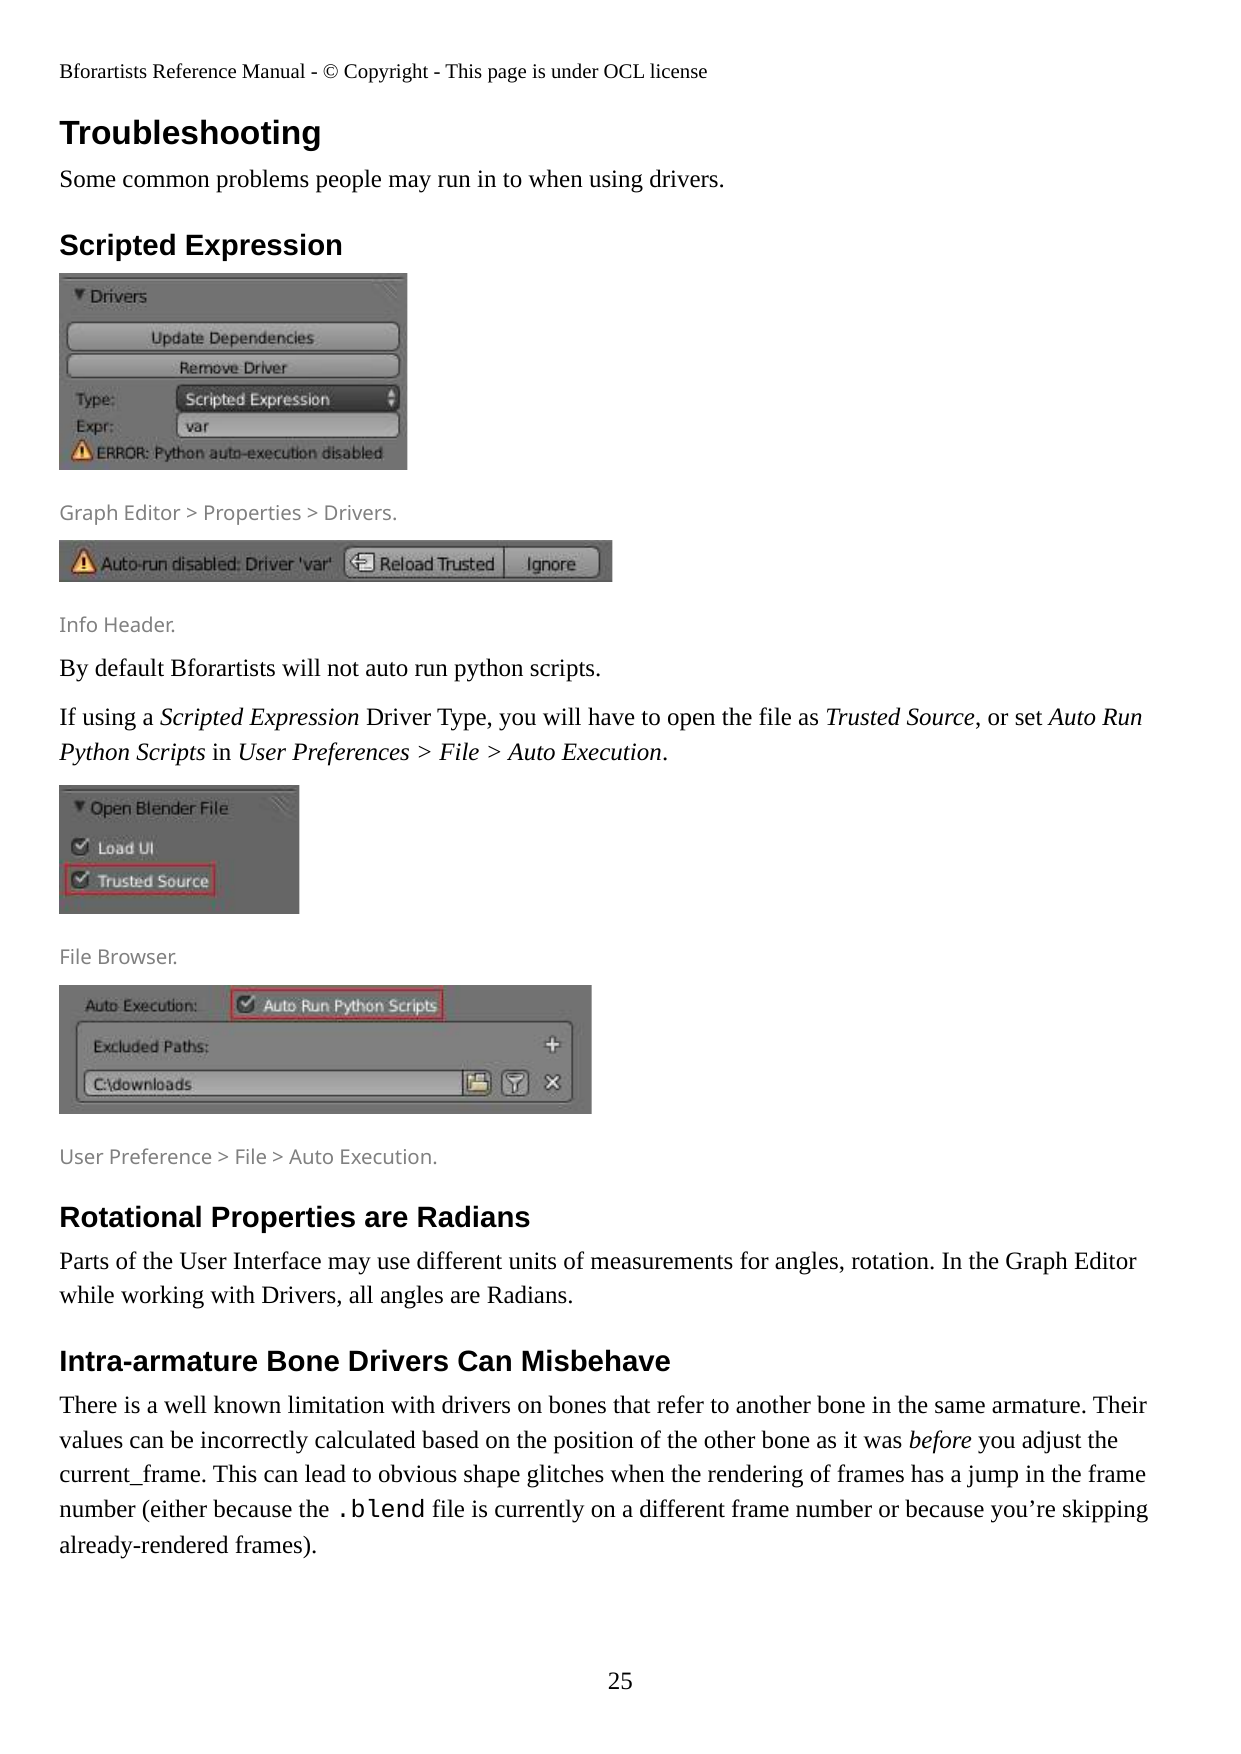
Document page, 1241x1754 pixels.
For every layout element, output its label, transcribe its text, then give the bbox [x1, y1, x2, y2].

text Some common problems people may run in to when using drivers. [59, 164, 1181, 192]
subtitle Scripted Expression [59, 227, 1181, 261]
subtitle Rotational Properties are Radians [59, 1199, 1181, 1233]
text By default Bforartists will not auto run python scripts. [59, 653, 1181, 682]
picture [59, 785, 300, 914]
text Graph Editor > Properties > Drivers. [59, 495, 1181, 526]
subtitle Troubleshooting [59, 113, 1181, 151]
text Parts of the User Interface may use different units of measurements for angles, rotation. In the Graph Editor while working with Drivers, all angles are Radians. [59, 1246, 1181, 1309]
picture [59, 540, 613, 582]
text File Browser. [59, 939, 1181, 971]
text If using a Scripted Expression Driver Type, you will have to open the file as Trusted Source, or set Auto Run Python Scripts in User Preferences > File > Auto Execution. [59, 702, 1181, 765]
text Info Header. [59, 607, 1181, 638]
subtitle Intra-armature Bone Drivers Can Misbehave [59, 1344, 1181, 1378]
picture [59, 985, 592, 1114]
text User Preference > File > Auto Execution. [59, 1139, 1181, 1170]
text There is a well known limitation with drivers on bones that refer to another bone in the same armature. Their values can be incorrectly calculated based on the position of the other bone as it was before you adjust the current_frame. This can lead to obvious shape glitches when the rendering of frames has a jump in the frame number (either because the .blend file is currently on a different frame number or because you’re skipping already-rendered frames). [59, 1390, 1181, 1559]
picture [59, 273, 408, 470]
